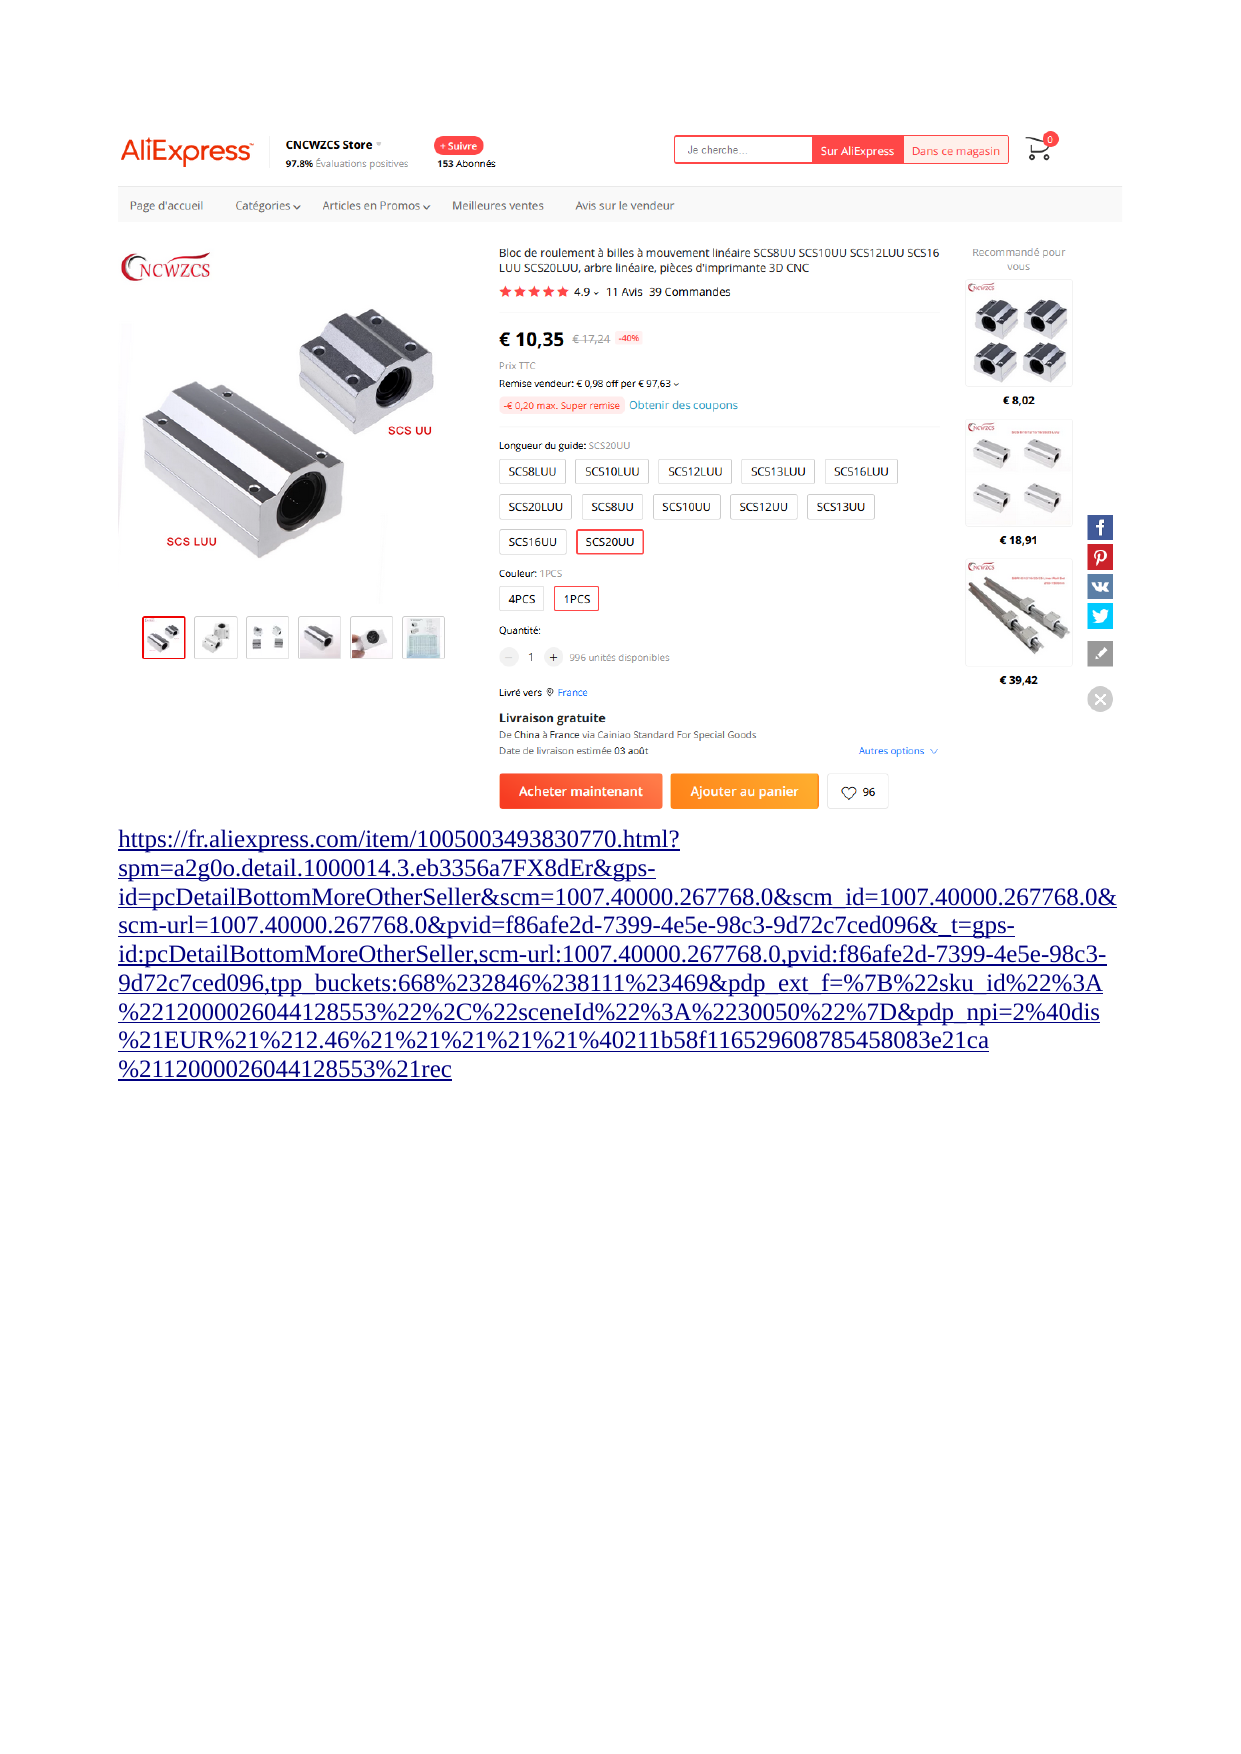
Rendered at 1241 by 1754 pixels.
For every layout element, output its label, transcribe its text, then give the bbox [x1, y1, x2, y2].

picture [118, 118, 1123, 825]
text https://fr.aliexpress.com/item/1005003493830770.html?spm=a2g0o.detail.1000014.3.eb3356a7FX8dEr&gps-id=pcDetailBottomMoreOtherSeller&scm=1007.40000.267768.0&scm_id=1007.40000.267768.0&scm-url=1007.40000.267768.0&pvid=f86afe2d-7399-4e5e-98c3-9d72c7ced096&_t=gps-id:pcDetailBottomMoreOtherSeller,scm-url:1007.40000.267768.0,pvid:f86afe2d-7399-4e5e-98c3-9d72c7ced096,tpp_buckets:668%232846%238111%23469&pdp_ext_f=%7B%22sku_id%22%3A%2212000026044128553%22%2C%22sceneId%22%3A%2230050%22%7D&pdp_npi=2%40dis%21EUR%21%212.46%21%21%21%21%21%40211b58f116529608785458083e21ca%2112000026044128553%21rec [118, 825, 1122, 1083]
